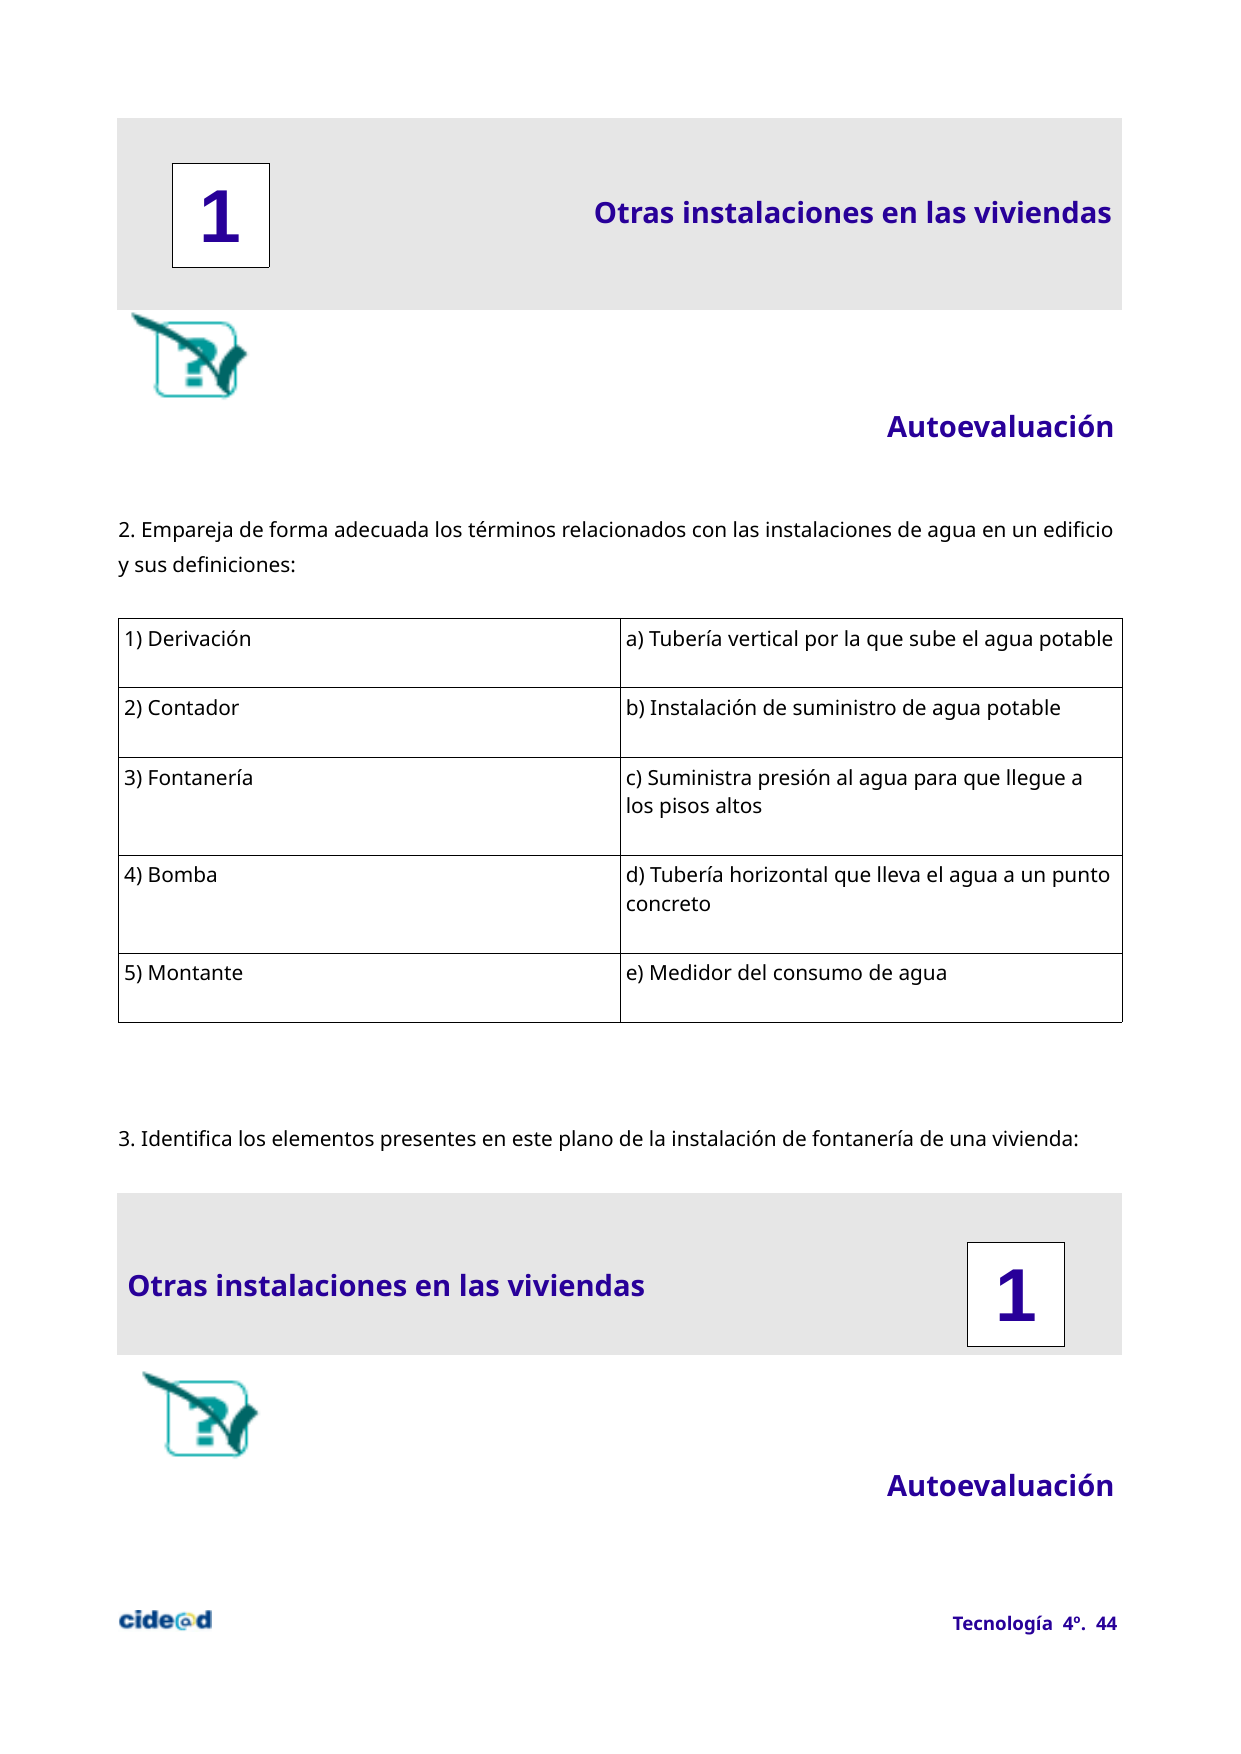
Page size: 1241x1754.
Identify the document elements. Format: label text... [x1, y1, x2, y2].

table_cell b) Instalación de suministro de agua potable [621, 688, 1122, 757]
table_header Otras instalaciones en las viviendas [117, 118, 1122, 310]
table_header Otras instalaciones en las viviendas [117, 1193, 1122, 1355]
picture [130, 311, 252, 407]
picture [141, 1370, 263, 1466]
table_cell e) Medidor del consumo de agua [621, 954, 1122, 1022]
text 3. Identifica los elementos presentes en este plano de la instalación de fontanería de una vivienda: [118, 1124, 1122, 1153]
text 2. Empareja de forma adecuada los términos relacionados con las instalaciones de agua en un edificio y sus definiciones: [118, 516, 1122, 578]
text Autoevaluación [118, 1355, 1122, 1505]
table_header 1) Derivación [119, 619, 620, 687]
text Autoevaluación [118, 310, 1122, 446]
table_header a) Tubería vertical por la que sube el agua potable [621, 619, 1122, 687]
table_cell 5) Montante [119, 954, 620, 1022]
table_cell 2) Contador [119, 688, 620, 757]
table_cell 3) Fontanería [119, 758, 620, 855]
table_cell c) Suministra presión al agua para que llegue a los pisos altos [621, 758, 1122, 855]
table_cell d) Tubería horizontal que lleva el agua a un punto concreto [621, 856, 1122, 953]
table_cell 4) Bomba [119, 856, 620, 953]
picture [118, 1610, 212, 1632]
